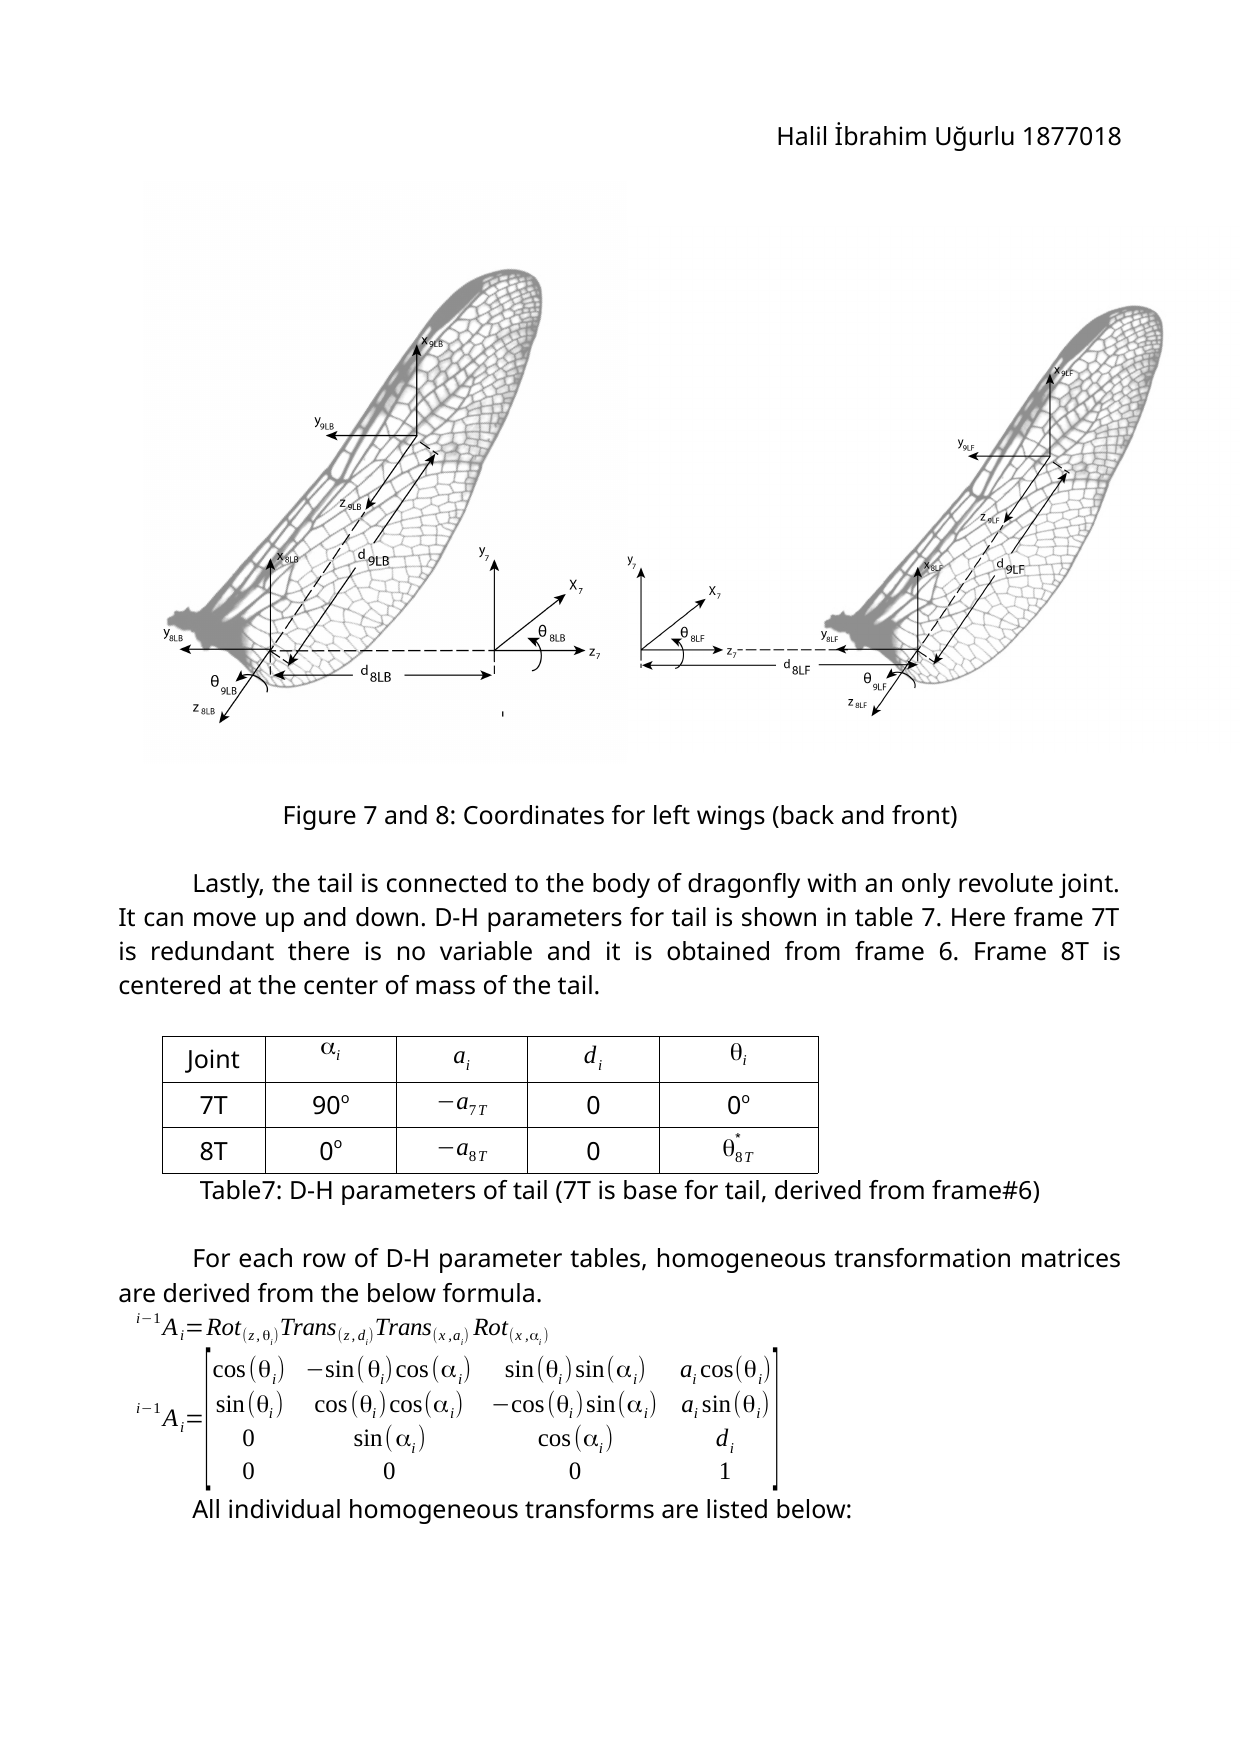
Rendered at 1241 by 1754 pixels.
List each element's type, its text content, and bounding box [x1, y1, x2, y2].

table_header [528, 1037, 659, 1082]
table_header [660, 1037, 818, 1082]
text For each row of D-H parameter tables, homogeneous transformation matrices are derived from the below formula. [118, 1241, 1122, 1309]
table_header [266, 1037, 396, 1082]
table_cell 8T [163, 1128, 265, 1173]
table_cell [660, 1128, 818, 1173]
text All individual homogeneous transforms are listed below: [118, 1492, 1122, 1526]
text Table7: D-H parameters of tail (7T is base for tail, derived from frame#6) [118, 1173, 1122, 1207]
table_cell 90o [266, 1083, 396, 1127]
table_cell 0 [528, 1083, 659, 1127]
table_header Joint [163, 1037, 265, 1082]
table_cell 7T [163, 1083, 265, 1127]
table_cell [397, 1083, 527, 1127]
text Lastly, the tail is connected to the body of dragonfly with an only revolute joint. It can move up and down. D-H parameters for tail is shown in table 7. Here frame 7T is redundant there is no variable and it is obtained from frame 6. Frame 8T is centered at the center of mass of the tail. [118, 866, 1122, 1002]
table_cell 0 [528, 1128, 659, 1173]
text Figure 7 and 8: Coordinates for left wings (back and front) [118, 798, 1122, 832]
table_header [397, 1037, 527, 1082]
picture [142, 181, 1241, 764]
table_cell [397, 1128, 527, 1173]
table_cell 0o [660, 1083, 818, 1127]
table_cell 0o [266, 1128, 396, 1173]
